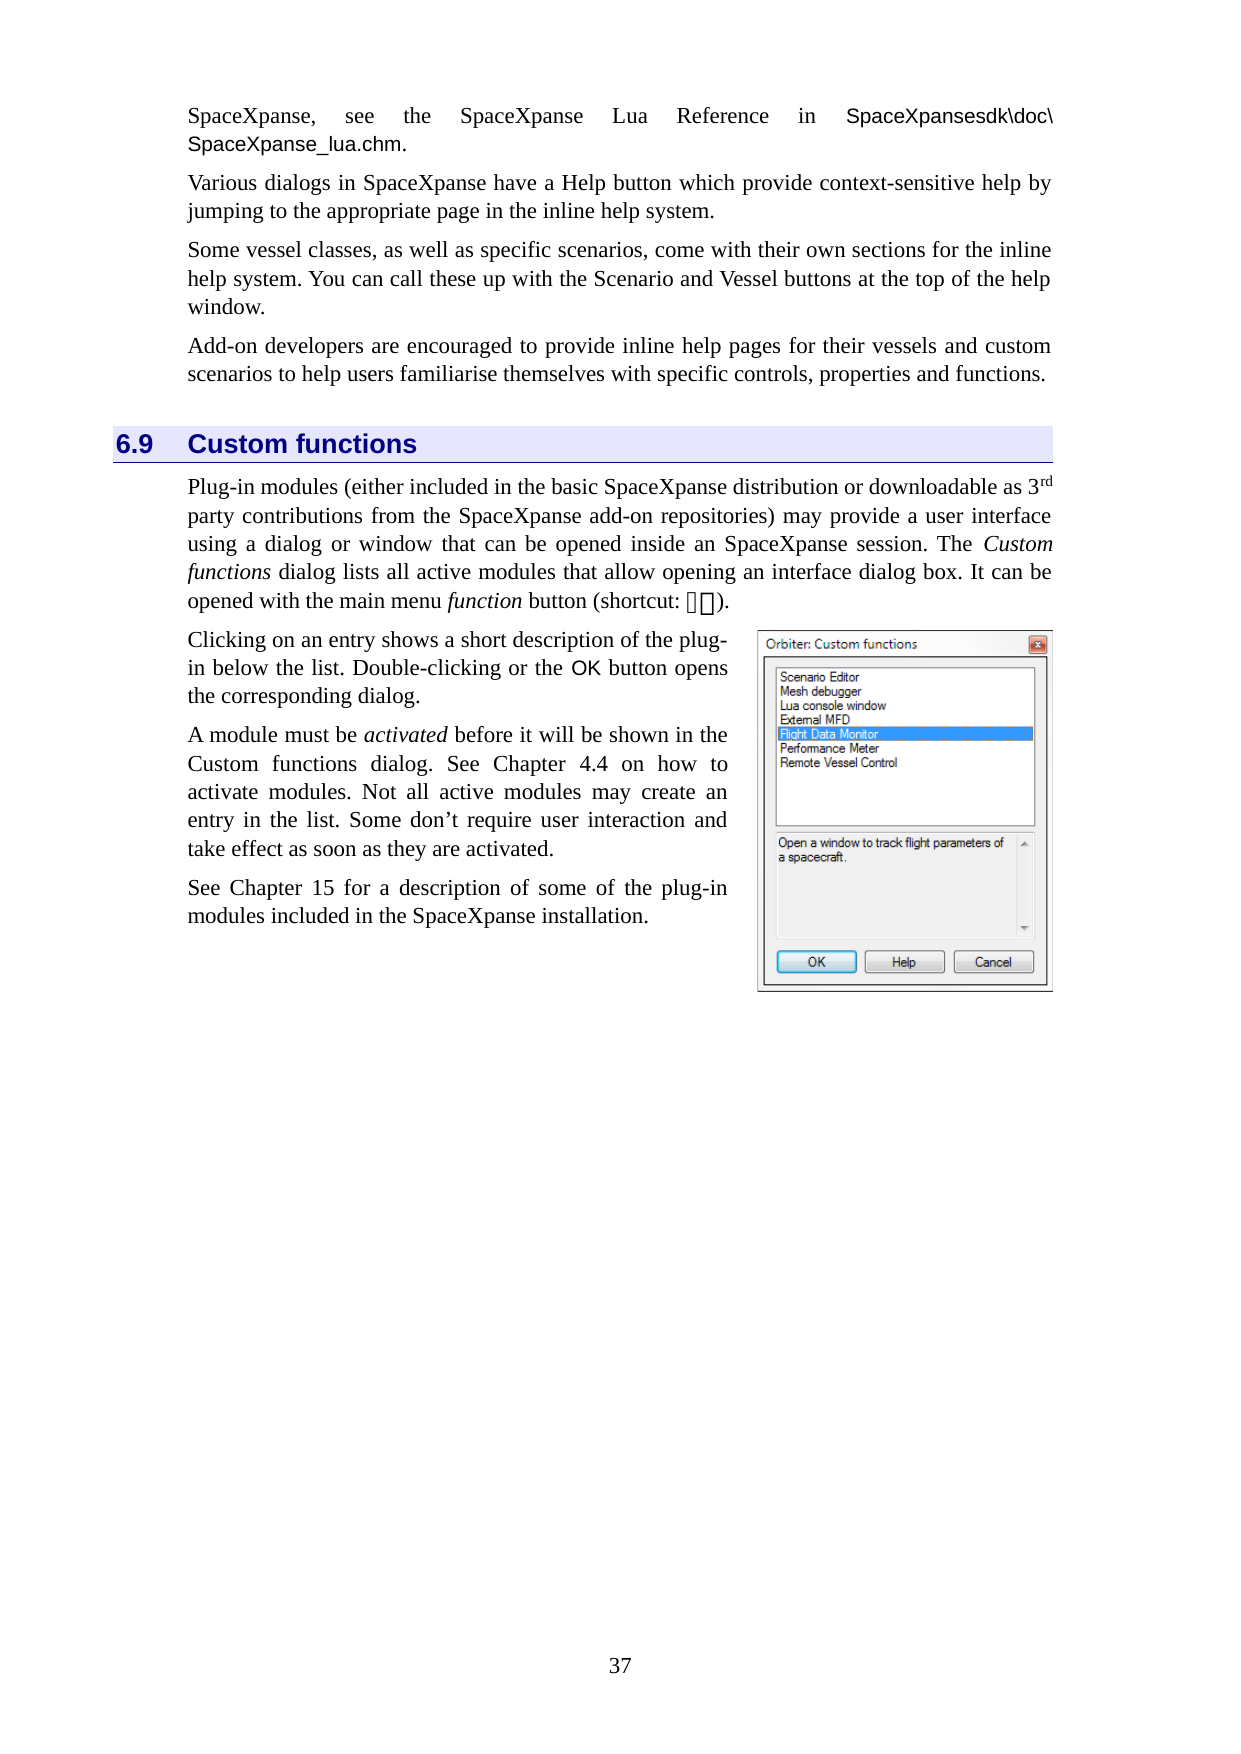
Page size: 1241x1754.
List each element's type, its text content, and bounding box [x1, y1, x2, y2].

subtitle Custom functions [113, 426, 1053, 462]
text See Chapter 15 for a description of some of the plug-in modules included in the SpaceXpanse installation. [187, 872, 757, 929]
text SpaceXpanse, see the SpaceXpanse Lua Reference in SpaceXpansesdk\doc\SpaceXpanse_lua.chm. [187, 100, 1053, 157]
text Plug-in modules (either included in the basic SpaceXpanse distribution or downloadable as 3rd party contributions from the SpaceXpanse add-on repositories) may provide a user interface using a dialog or window that can be opened inside an SpaceXpanse session. The Custom functions dialog lists all active modules that allow opening an interface dialog box. It can be opened with the main menu function button (shortcut: ). [187, 472, 1053, 614]
text Some vessel classes, as well as specific scenarios, come with their own sections for the inline help system. You can call these up with the Scenario and Vessel buttons at the top of the help window. [187, 235, 1053, 320]
text A module must be activated before it will be shown in the Custom functions dialog. See Chapter 4.4 on how to activate modules. Not all active modules may create an entry in the list. Some don’t require user interaction and take effect as soon as they are activated. [187, 720, 757, 862]
text Add-on developers are encouraged to provide inline help pages for their vessels and custom scenarios to help users familiarise themselves with specific controls, properties and functions. [187, 331, 1053, 387]
text Various dialogs in SpaceXpanse have a Help button which provide context-sensitive help by jumping to the appropriate page in the inline help system. [187, 168, 1053, 224]
picture [757, 630, 1053, 992]
text Clicking on an entry shows a short description of the plug-in below the list. Double-clicking or the OK button opens the corresponding dialog. [187, 624, 1053, 709]
